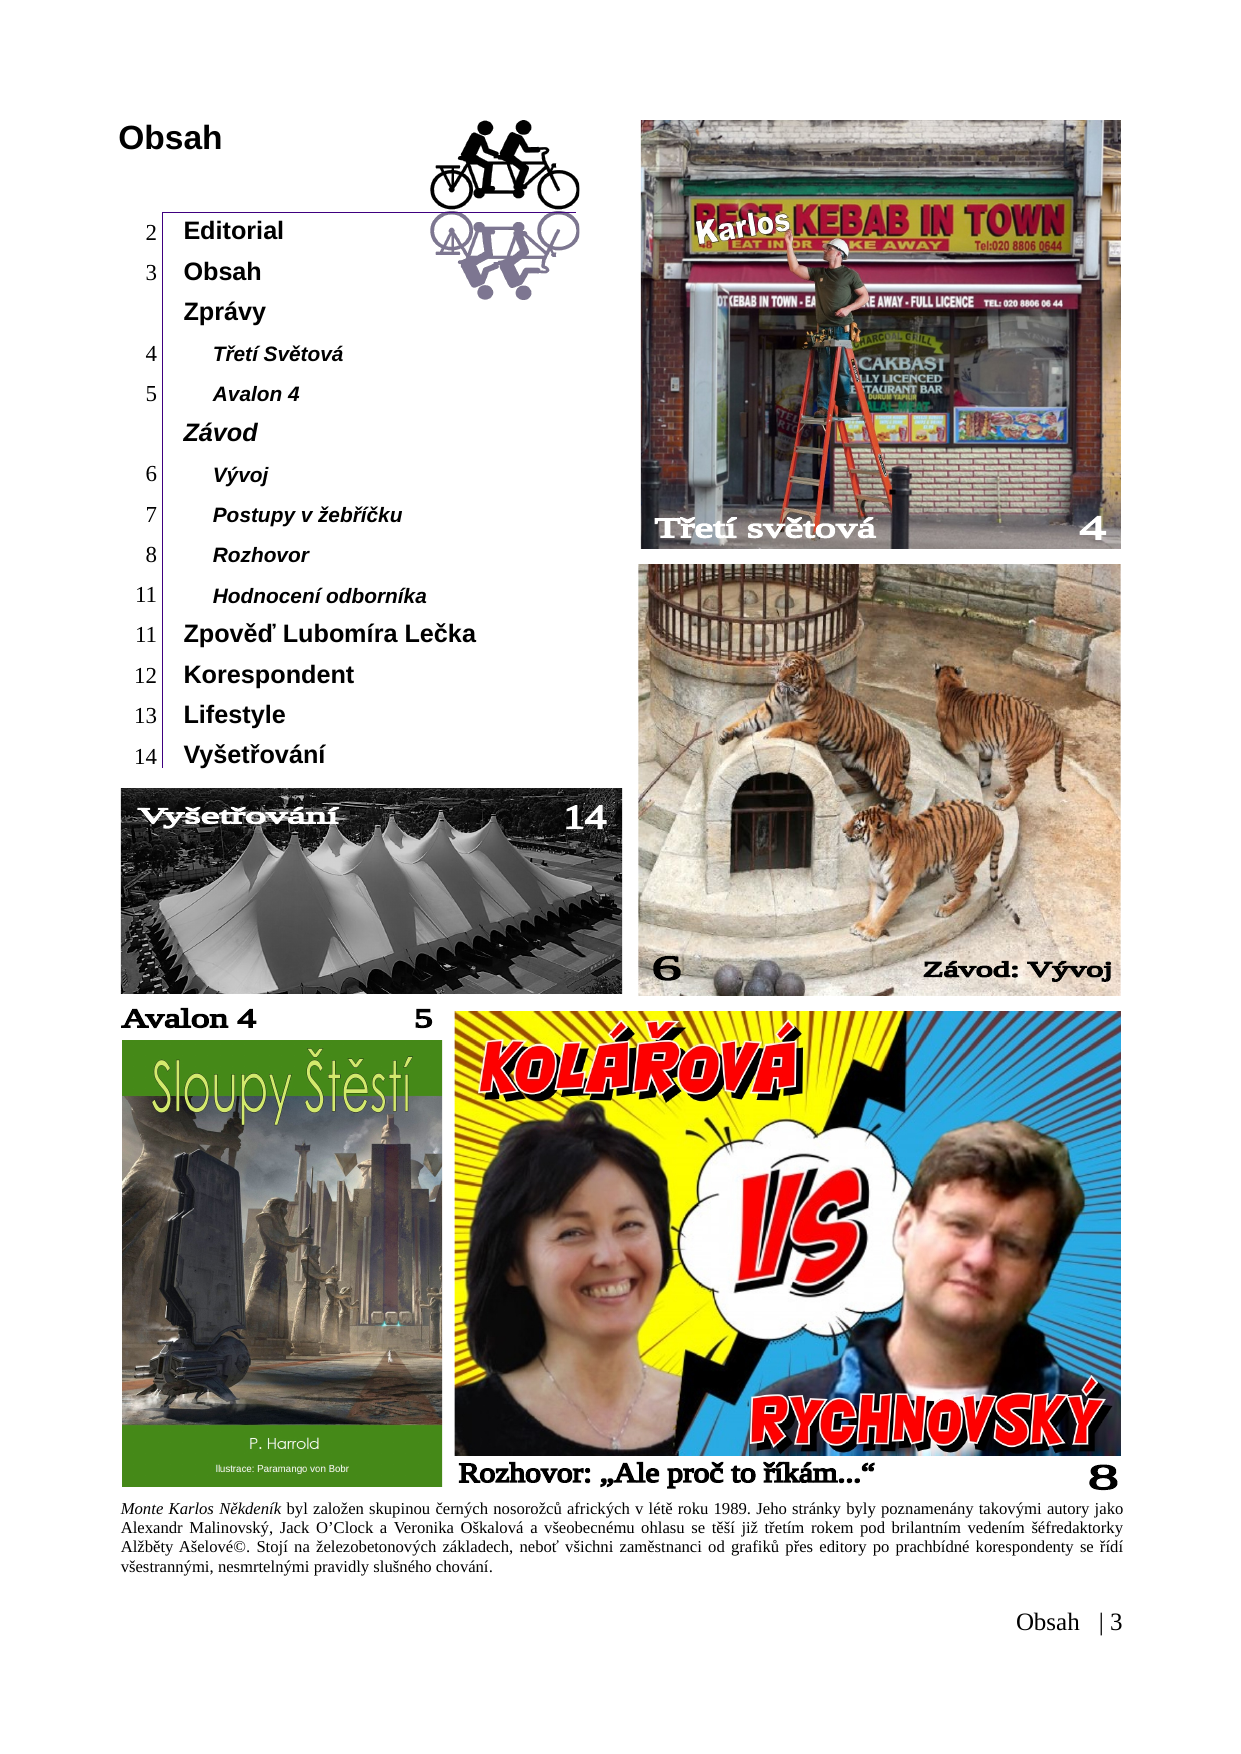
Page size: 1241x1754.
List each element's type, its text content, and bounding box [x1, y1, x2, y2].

table_cell [163, 775, 177, 788]
table_cell Avalon 4 [178, 372, 640, 412]
table_cell [163, 332, 177, 372]
picture [638, 564, 1121, 996]
table_cell Rozhovor [178, 533, 1122, 573]
table_cell Obsah [178, 775, 638, 815]
table_cell [163, 251, 177, 291]
picture [640, 120, 1121, 549]
table_cell Třetí Světová [178, 332, 640, 372]
table_cell [580, 251, 640, 291]
table_cell Hodnocení odborníka [178, 573, 638, 613]
table_cell Lifestyle [178, 694, 638, 734]
table_cell [163, 533, 177, 573]
table_cell [121, 291, 162, 332]
table_cell [163, 291, 177, 332]
table_cell [163, 654, 177, 694]
table_cell Vývoj [178, 453, 640, 493]
table_cell [163, 694, 177, 734]
table_header 2 [121, 210, 162, 251]
table_cell 5 [121, 372, 162, 412]
picture [120, 788, 623, 994]
table_cell 3 [121, 251, 162, 291]
table_cell 4 [121, 332, 162, 372]
picture [122, 1040, 443, 1487]
table_cell [121, 775, 162, 788]
table_cell 13 [121, 694, 162, 734]
table_cell [163, 613, 177, 654]
table_cell Obsah [178, 251, 430, 291]
table_header [163, 213, 177, 251]
table_header [580, 210, 640, 251]
table_cell [163, 412, 177, 452]
table_cell Zprávy [178, 291, 640, 332]
table_cell Zpověď Lubomíra Lečka [178, 613, 638, 654]
table_cell [121, 412, 162, 452]
table_cell Vyšetřování [178, 735, 638, 775]
table_cell Postupy v žebříčku [178, 493, 640, 533]
picture [454, 1011, 1121, 1456]
picture [430, 120, 580, 300]
table_cell [163, 735, 177, 775]
table_cell 12 [121, 654, 162, 694]
table_cell [163, 493, 177, 533]
table_cell 11 [121, 613, 162, 654]
table_cell [163, 573, 177, 613]
table_cell 6 [121, 453, 162, 493]
table_header Editorial [178, 213, 430, 251]
table_cell 8 [121, 533, 162, 573]
table_cell [163, 372, 177, 412]
table_cell 14 [121, 735, 162, 775]
subtitle Obsah [118, 118, 1122, 157]
table_cell Závod [178, 412, 640, 452]
table_cell 7 [121, 493, 162, 533]
table_cell 11 [121, 573, 162, 613]
table_cell [163, 453, 177, 493]
table_cell Korespondent [178, 654, 638, 694]
